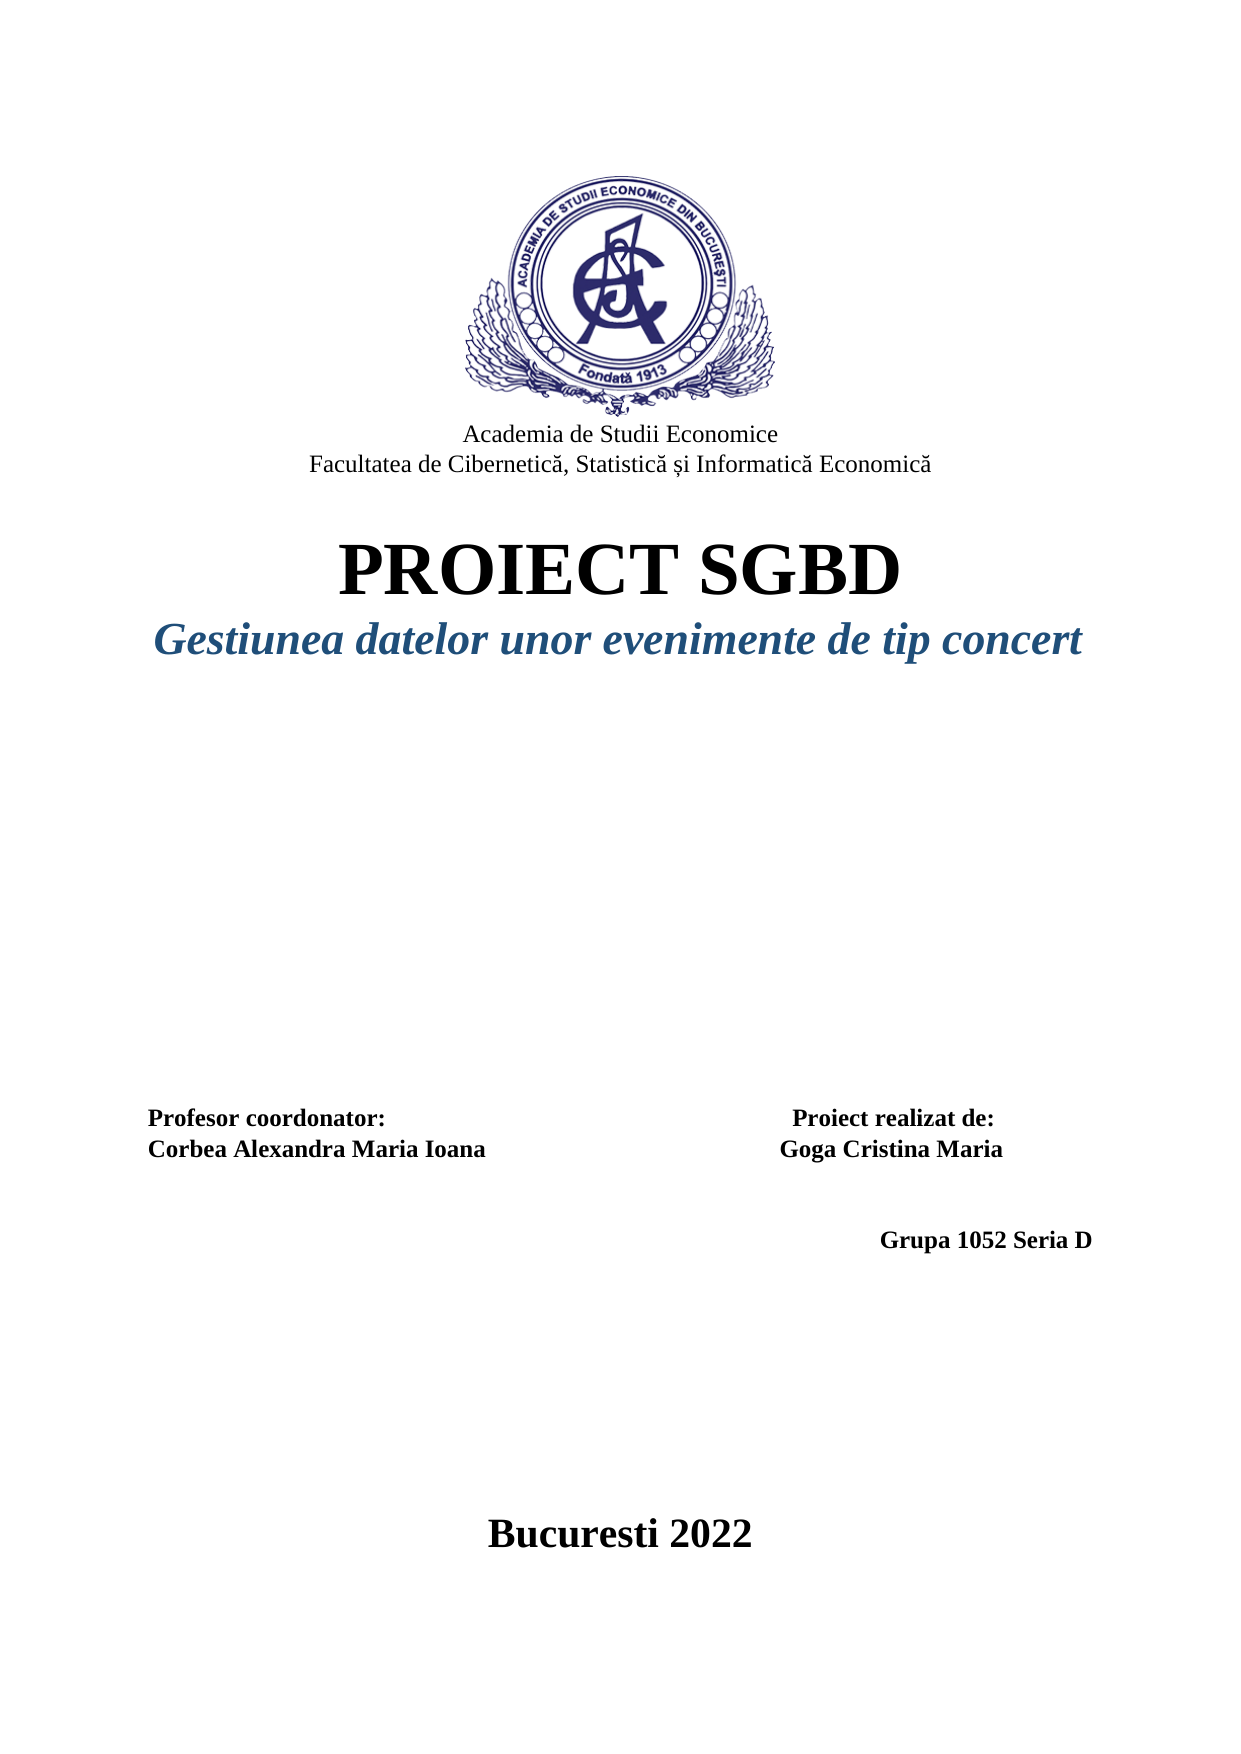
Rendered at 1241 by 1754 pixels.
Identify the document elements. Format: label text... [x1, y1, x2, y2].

text PROIECT SGBD [148, 524, 1093, 610]
text Profesor coordonator: Proiect realizat de: [148, 1103, 1093, 1132]
text Corbea Alexandra Maria Ioana Goga Cristina Maria [148, 1134, 1093, 1162]
text Academia de Studii Economice [148, 419, 1093, 447]
text Grupa 1052 Seria D [148, 1225, 1093, 1254]
text Bucuresti 2022 [148, 1509, 1093, 1557]
text Gestiunea datelor unor evenimente de tip concert [148, 612, 1093, 665]
text Facultatea de Cibernetică, Statistică și Informatică Economică [148, 449, 1093, 478]
